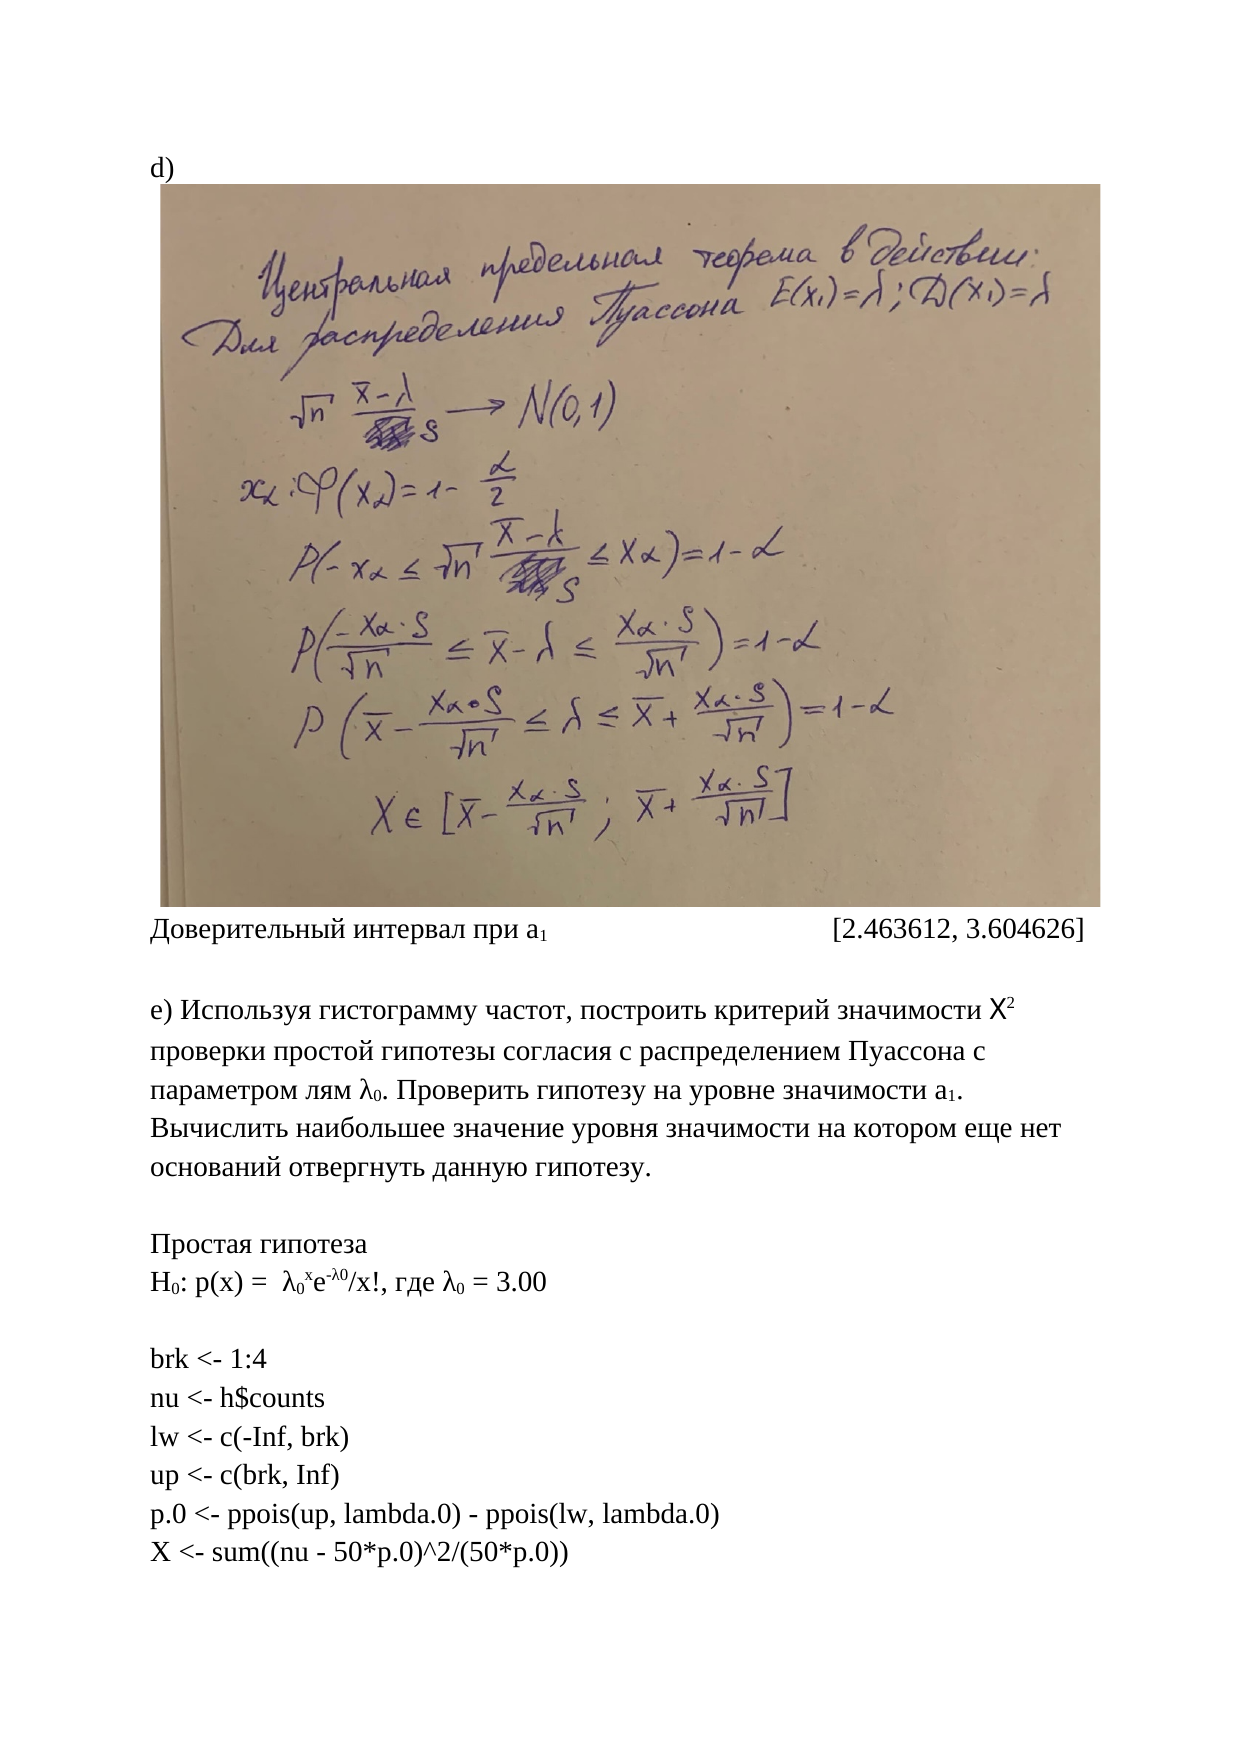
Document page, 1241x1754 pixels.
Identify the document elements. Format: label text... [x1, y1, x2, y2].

text up <- c(brk, Inf) [150, 1457, 1090, 1491]
text d) [150, 150, 1090, 183]
text H0: p(x) = λ0xe-λ0/x!, где λ0 = 3.00 [150, 1264, 1090, 1298]
text e) Используя гистограмму частот, построить критерий значимости X2 проверки простой гипотезы согласия с распределением Пуассона с параметром лям λ0. Проверить гипотезу на уровне значимости а1. Вычислить наибольшее значение уровня значимости на котором еще нет оснований отвергнуть данную гипотезу. [150, 988, 1090, 1182]
text Доверительный интервал при а1 [2.463612, 3.604626] [150, 304, 1090, 945]
text lw <- c(-Inf, brk) [150, 1419, 1090, 1452]
text p.0 <- ppois(up, lambda.0) - ppois(lw, lambda.0) [150, 1496, 1090, 1529]
text Простая гипотеза [150, 1226, 1090, 1259]
text brk <- 1:4 nu <- h$counts [150, 1342, 1090, 1414]
picture [160, 184, 1101, 907]
text X <- sum((nu - 50*p.0)^2/(50*p.0)) [150, 1534, 1090, 1568]
